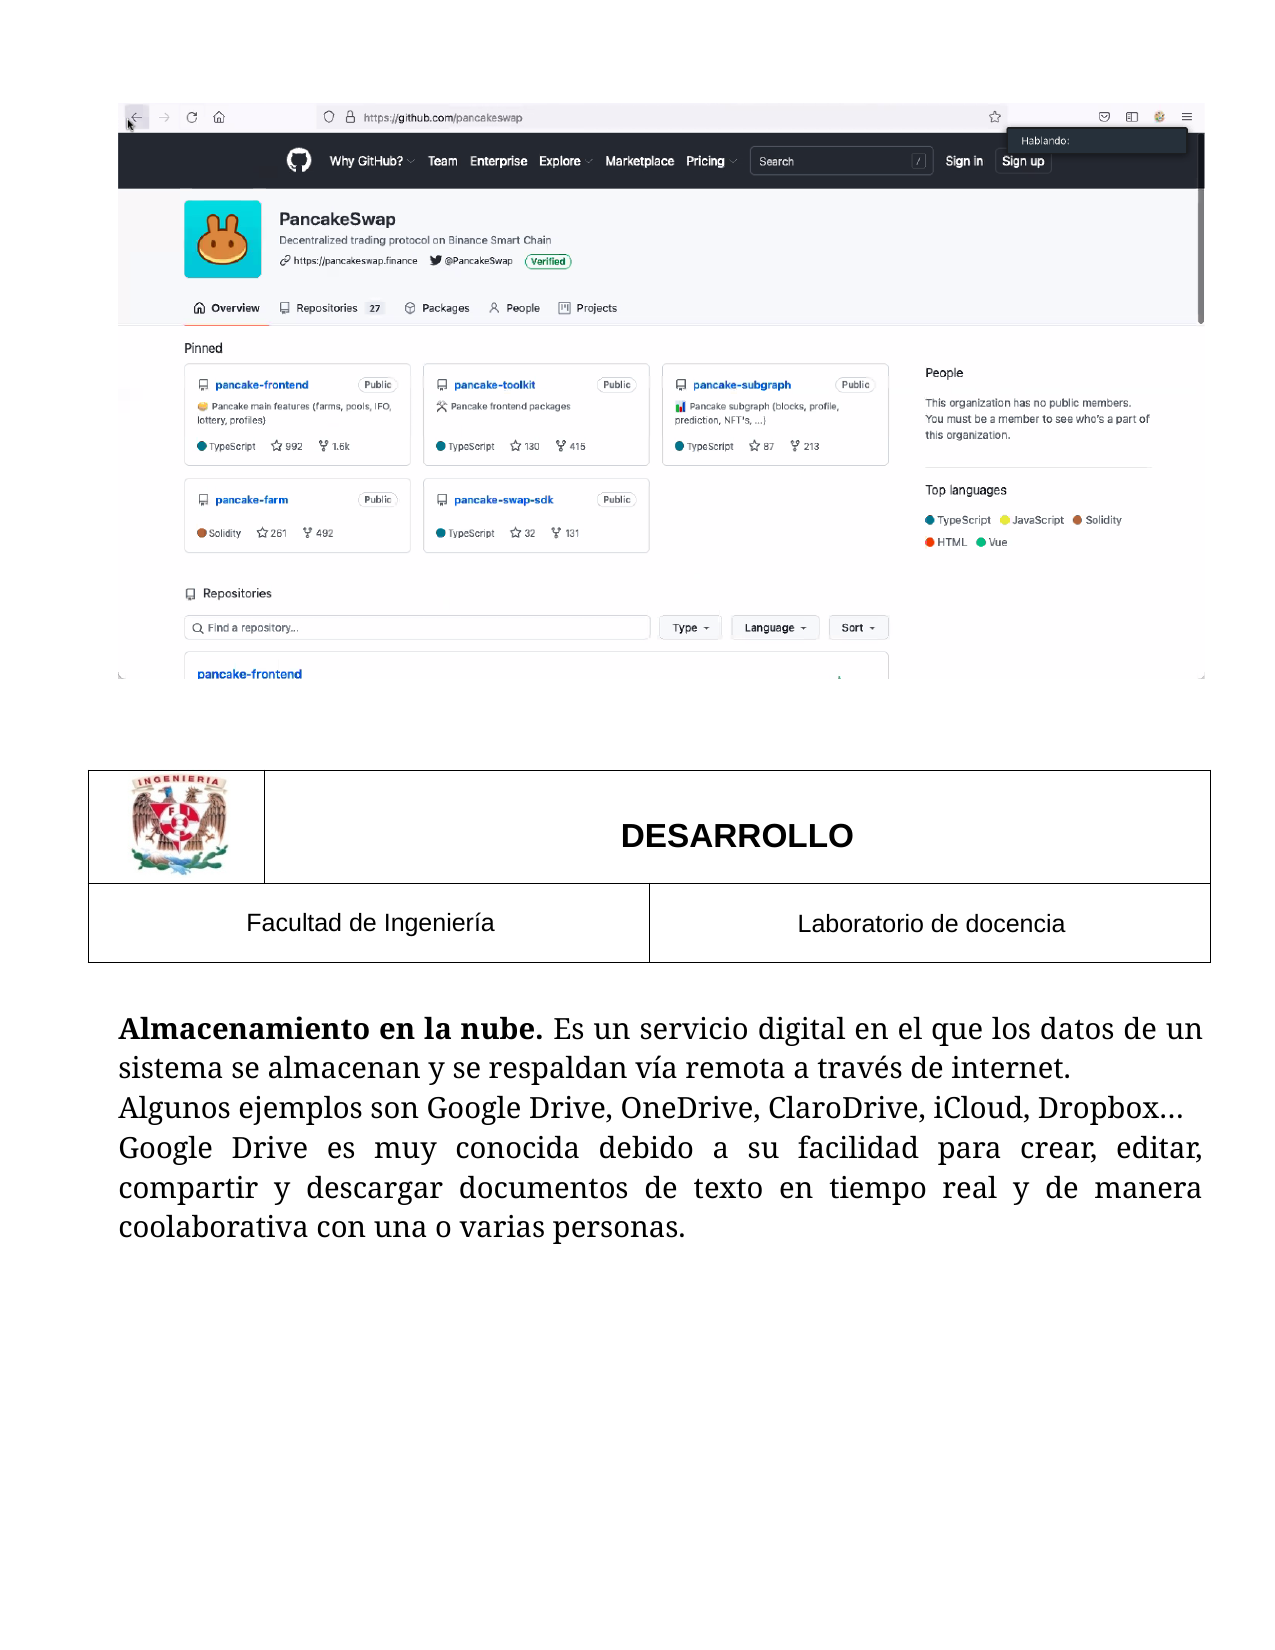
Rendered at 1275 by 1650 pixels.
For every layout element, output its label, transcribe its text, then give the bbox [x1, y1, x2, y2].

table_cell Facultad de Ingeniería [473, 884, 618, 962]
text Algunos ejemplos son Google Drive, OneDrive, ClaroDrive, iCloud, Dropbox… [361, 1087, 640, 1127]
table_header DESARROLLO [670, 771, 715, 842]
table_header [952, 1188, 958, 1197]
table_header [224, 833, 233, 882]
text Google Drive es muy conocida debido a su facilidad para crear, editar, compartir y descargar documentos de texto en tiempo real y de manera coolaborativa con una o varias personas. [237, 1144, 319, 1246]
table_header DESARROLLO [905, 771, 1050, 882]
text Almacenamiento en la nube. Es un servicio digital en el que los datos de un sistema se almacenan y se respaldan vía remota a través de internet. [807, 1008, 896, 1043]
text Google Drive es muy conocida debido a su facilidad para crear, editar, compartir y descargar documentos de texto en tiempo real y de manera coolaborativa con una o varias personas. [323, 1141, 370, 1218]
table_cell Facultad de Ingeniería [533, 910, 648, 962]
table_header [224, 1133, 229, 1141]
table_header DESARROLLO [524, 773, 533, 799]
table_cell Facultad de Ingeniería [89, 884, 152, 962]
text Google Drive es muy conocida debido a su facilidad para crear, editar, compartir y descargar documentos de texto en tiempo real y de manera coolaborativa con una o varias personas. [451, 1127, 1072, 1246]
table_header [515, 1205, 524, 1210]
table_cell Laboratorio de docencia [824, 884, 1119, 962]
table_cell Laboratorio de docencia [650, 884, 799, 962]
text Google Drive es muy conocida debido a su facilidad para crear, editar, compartir y descargar documentos de texto en tiempo real y de manera coolaborativa con una o varias personas. [931, 1171, 1033, 1246]
table_cell Facultad de Ingeniería [220, 884, 477, 962]
text Almacenamiento en la nube. Es un servicio digital en el que los datos de un sistema se almacenan y se respaldan vía remota a través de internet. [704, 1008, 1205, 1087]
text Google Drive es muy conocida debido a su facilidad para crear, editar, compartir y descargar documentos de texto en tiempo real y de manera coolaborativa con una o varias personas. [370, 1137, 528, 1246]
table_header [254, 795, 264, 882]
table_cell Facultad de Ingeniería [614, 889, 648, 927]
table_header DESARROLLO [284, 771, 421, 882]
table_header [961, 1235, 969, 1246]
text Almacenamiento en la nube. Es un servicio digital en el que los datos de un sistema se almacenan y se respaldan vía remota a través de internet. [190, 1008, 622, 1087]
table_header [89, 771, 139, 882]
table_header DESARROLLO [834, 828, 848, 844]
text Google Drive es muy conocida debido a su facilidad para crear, editar, compartir y descargar documentos de texto en tiempo real y de manera coolaborativa con una o varias personas. [1060, 1127, 1145, 1197]
table_header DESARROLLO [700, 837, 739, 882]
table_header DESARROLLO [426, 825, 447, 880]
text Algunos ejemplos son Google Drive, OneDrive, ClaroDrive, iCloud, Dropbox… [1153, 1087, 1205, 1127]
table_header DESARROLLO [1106, 771, 1145, 882]
table_header DESARROLLO [871, 825, 888, 872]
table_header DESARROLLO [1050, 771, 1098, 882]
table_cell Facultad de Ingeniería [182, 884, 203, 962]
table_header DESARROLLO [610, 825, 712, 872]
table_cell Laboratorio de docencia [768, 923, 819, 962]
table_header DESARROLLO [845, 771, 875, 882]
table_header [280, 1218, 293, 1227]
table_header DESARROLLO [1162, 771, 1210, 882]
table_header DESARROLLO [550, 771, 657, 882]
table_cell Laboratorio de docencia [1140, 884, 1210, 962]
table_header DESARROLLO [909, 771, 918, 795]
table_header DESARROLLO [265, 803, 272, 882]
text Almacenamiento en la nube. Es un servicio digital en el que los datos de un sistema se almacenan y se respaldan vía remota a través de internet. [674, 1009, 725, 1087]
text Google Drive es muy conocida debido a su facilidad para crear, editar, compartir y descargar documentos de texto en tiempo real y de manera coolaborativa con una o varias personas. [118, 1127, 263, 1246]
table_header DESARROLLO [751, 771, 785, 825]
text Algunos ejemplos son Google Drive, OneDrive, ClaroDrive, iCloud, Dropbox… [118, 1087, 220, 1127]
text Almacenamiento en la nube. Es un servicio digital en el que los datos de un sistema se almacenan y se respaldan vía remota a través de internet. [118, 1008, 177, 1087]
text Google Drive es muy conocida debido a su facilidad para crear, editar, compartir y descargar documentos de texto en tiempo real y de manera coolaborativa con una o varias personas. [807, 1184, 895, 1246]
table_header DESARROLLO [447, 771, 490, 882]
table_header [285, 1188, 293, 1197]
table_header DESARROLLO [640, 771, 682, 807]
text Google Drive es muy conocida debido a su facilidad para crear, editar, compartir y descargar documentos de texto en tiempo real y de manera coolaborativa con una o varias personas. [1033, 1127, 1205, 1246]
table_cell Laboratorio de docencia [821, 884, 849, 927]
table_header DESARROLLO [717, 799, 858, 882]
table_header [567, 1201, 575, 1210]
table_header [361, 1188, 370, 1197]
text Algunos ejemplos son Google Drive, OneDrive, ClaroDrive, iCloud, Dropbox… [687, 1087, 1123, 1127]
text Google Drive es muy conocida debido a su facilidad para crear, editar, compartir y descargar documentos de texto en tiempo real y de manera coolaborativa con una o varias personas. [520, 1171, 640, 1246]
table_cell Laboratorio de docencia [721, 884, 764, 906]
table_cell Laboratorio de docencia [772, 884, 832, 919]
